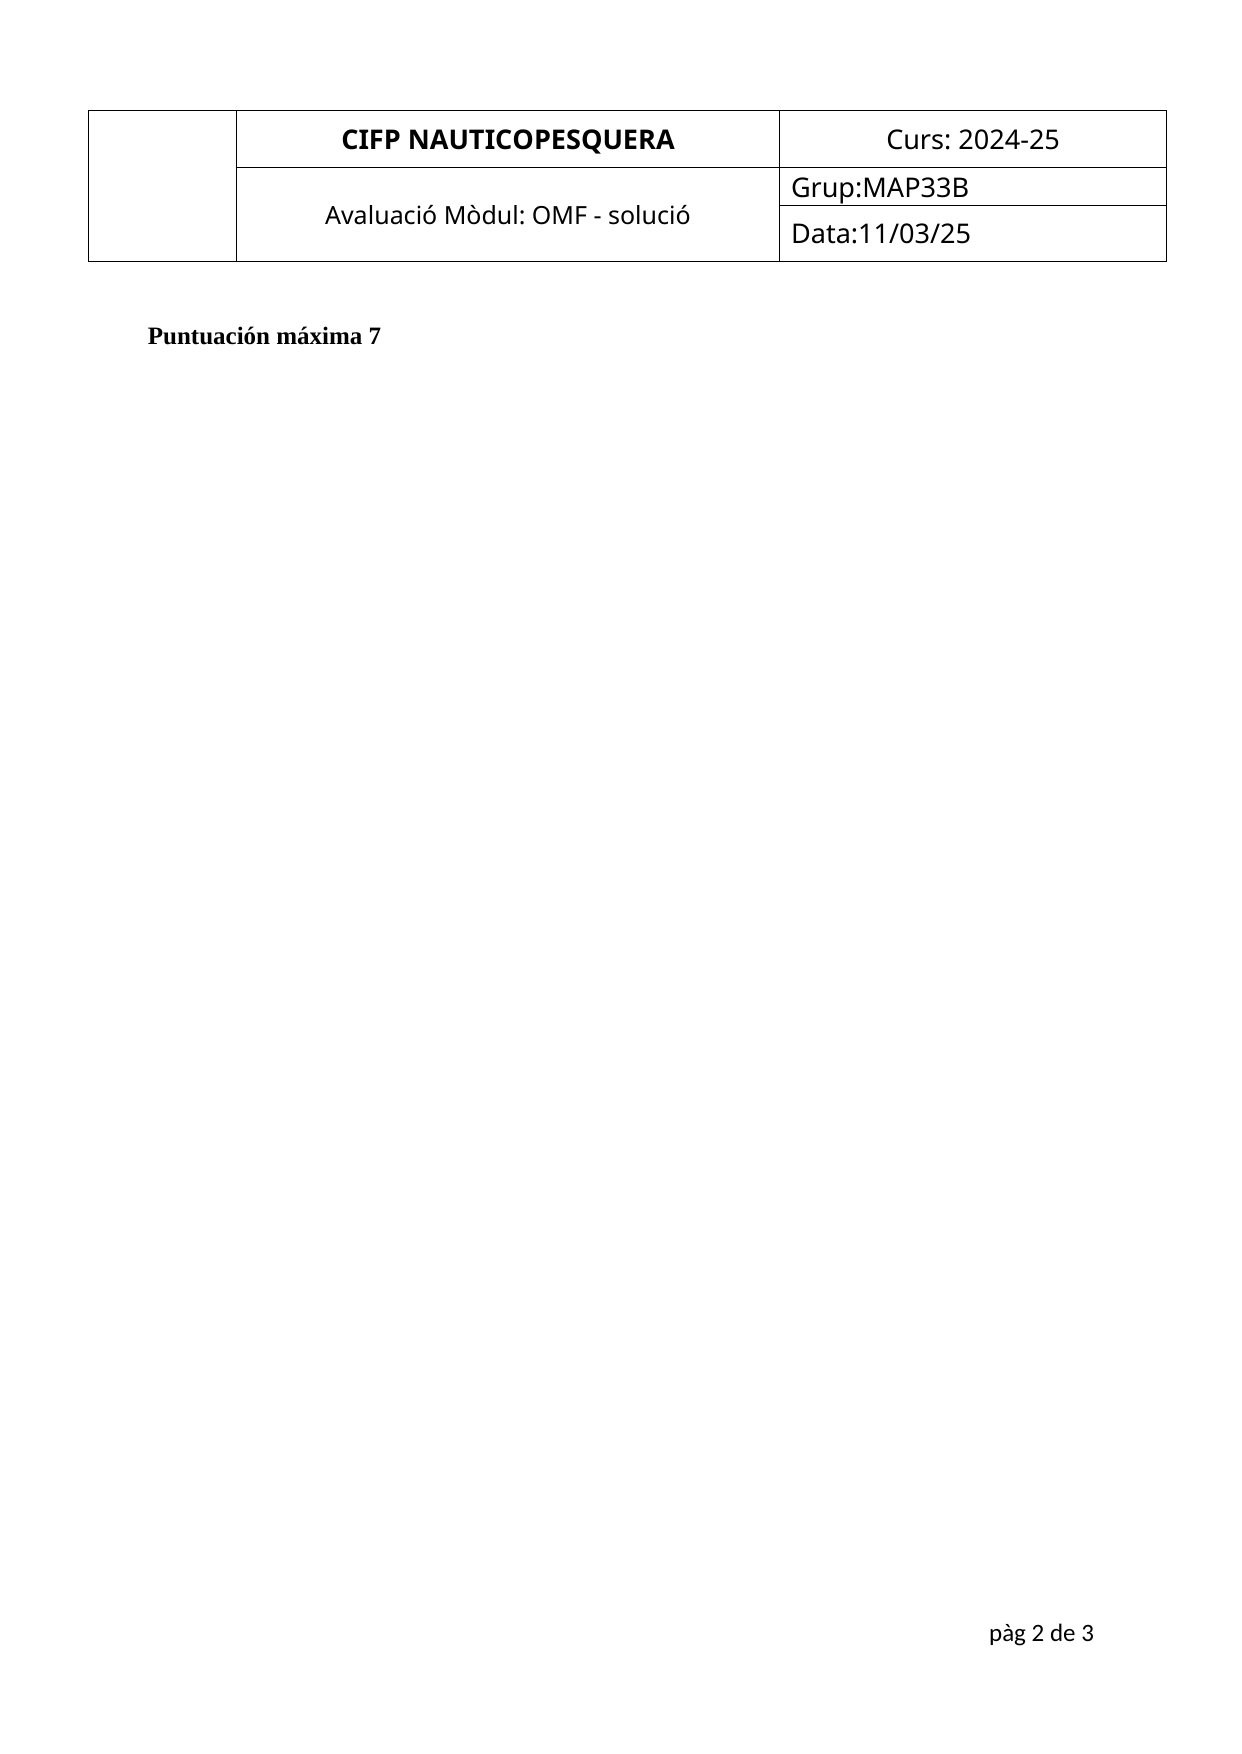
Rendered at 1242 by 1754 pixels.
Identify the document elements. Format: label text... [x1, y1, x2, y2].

text Puntuación máxima 7 [148, 321, 1094, 350]
